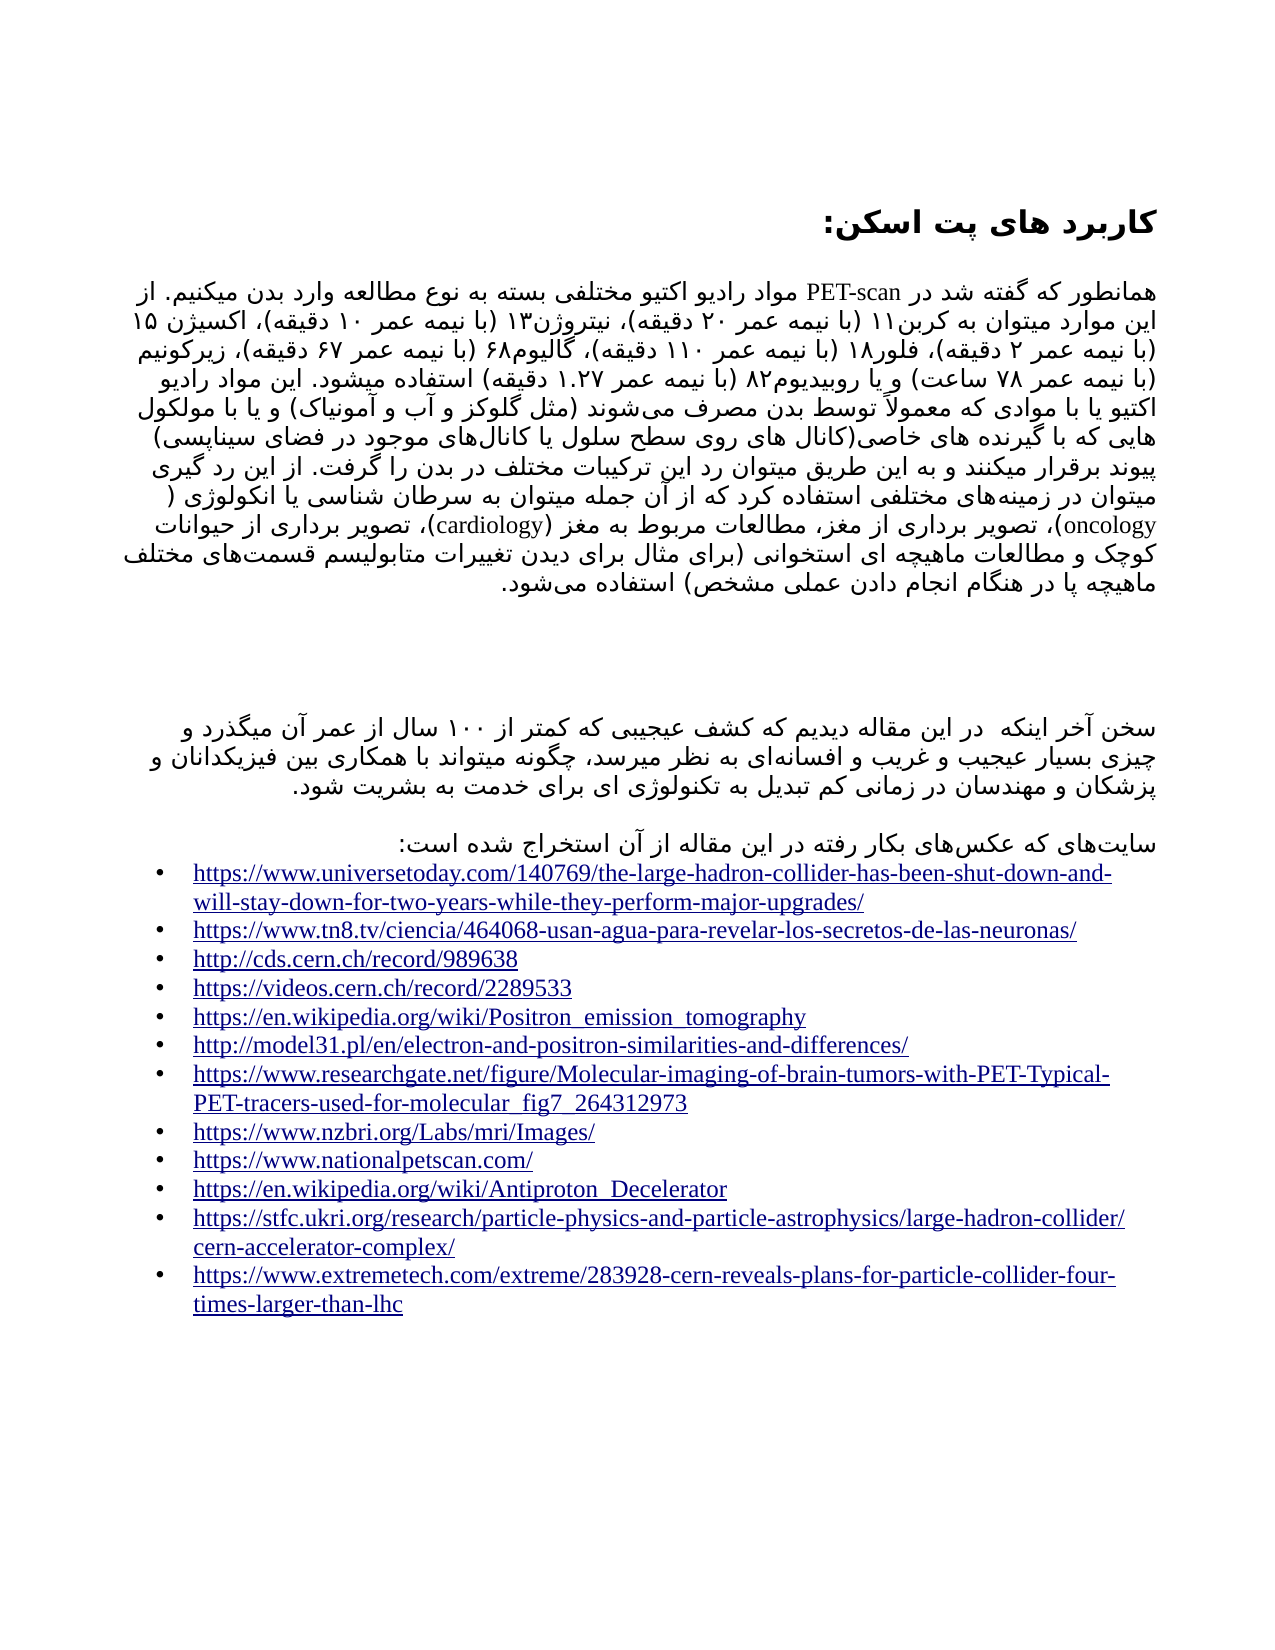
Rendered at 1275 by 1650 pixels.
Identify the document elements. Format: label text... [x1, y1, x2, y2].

list http://cds.cern.ch/record/989638 [156, 944, 1157, 973]
text سایت‌های که عکس‌های بکار رفته در این مقاله از آن استخراج شده است: [118, 829, 1157, 858]
list https://www.nationalpetscan.com/ [156, 1146, 1157, 1174]
list https://www.researchgate.net/figure/Molecular-imaging-of-brain-tumors-with-PET-Typical-PET-tracers-used-for-molecular_fig7_264312973 [156, 1059, 1157, 1117]
list https://en.wikipedia.org/wiki/Positron_emission_tomography [156, 1002, 1157, 1031]
text کاربرد های پت اسکن: [118, 204, 1157, 241]
list https://videos.cern.ch/record/2289533 [156, 973, 1157, 1002]
list http://model31.pl/en/electron-and-positron-similarities-and-differences/ [156, 1031, 1157, 1059]
list https://stfc.ukri.org/research/particle-physics-and-particle-astrophysics/large-hadron-collider/cern-accelerator-complex/ [156, 1203, 1157, 1261]
list https://en.wikipedia.org/wiki/Antiproton_Decelerator [156, 1174, 1157, 1203]
list https://www.nzbri.org/Labs/mri/Images/ [156, 1117, 1157, 1146]
list https://www.extremetech.com/extreme/283928-cern-reveals-plans-for-particle-collider-four-times-larger-than-lhc [156, 1261, 1157, 1318]
list https://www.universetoday.com/140769/the-large-hadron-collider-has-been-shut-down-and-will-stay-down-for-two-years-while-they-perform-major-upgrades/ [156, 858, 1157, 916]
list https://www.tn8.tv/ciencia/464068-usan-agua-para-revelar-los-secretos-de-las-neuronas/ [156, 916, 1157, 944]
text همانطور که گفته شد در PET-scan مواد رادیو اکتیو مختلفی بسته به نوع مطالعه وارد بدن میکنیم. از این موارد میتوان به کربن۱۱ (با نیمه عمر ۲۰ دقیقه)، نیتروژن۱۳ (با نیمه عمر ۱۰ دقیقه)، اکسیژن ۱۵ (با نیمه عمر ۲ دقیقه)، فلور۱۸ (با نیمه عمر ۱۱۰ دقیقه)، گالیوم۶۸ (با نیمه عمر ۶۷ دقیقه)، زیرکونیم (با نیمه عمر ۷۸ ساعت) و یا روبیدیوم۸۲ (با نیمه عمر ۱.۲۷ دقیقه) استفاده میشود. این مواد رادیو اکتیو یا با موادی که معمولاً توسط بدن مصرف می‌شوند (مثل گلوکز و آب و آمونیاک) و یا با مولکول هایی که با گیرنده های خاصی(کانال های روی سطح سلول یا کانال‌های موجود در فضای سیناپسی) پیوند برقرار میکنند و به این طریق میتوان رد این ترکیبات مختلف در بدن را گرفت. از این رد گیری میتوان در زمینه‌های مختلفی استفاده کرد که از آن جمله میتوان به سرطان شناسی یا انکولوژی (oncology)، تصویر برداری از مغز، مطالعات مربوط به مغز (cardiology)، تصویر برداری از حیوانات کوچک و مطالعات ماهیچه ای استخوانی (برای مثال برای دیدن تغییرات متابولیسم قسمت‌های مختلف ماهیچه پا در هنگام انجام دادن عملی مشخص) استفاده می‌شود. [118, 277, 1157, 598]
text سخن آخر اینکه در این مقاله دیدیم که کشف عیجیبی که کمتر از ۱۰۰ سال از عمر آن میگذرد و چیزی بسیار عیجیب و غریب و افسانه‌ای به نظر میرسد، چگونه میتواند با همکاری بین فیزیکدانان و پزشکان و مهندسان در زمانی کم تبدیل به تکنولوژی ای برای خدمت به بشریت شود. [118, 713, 1157, 800]
